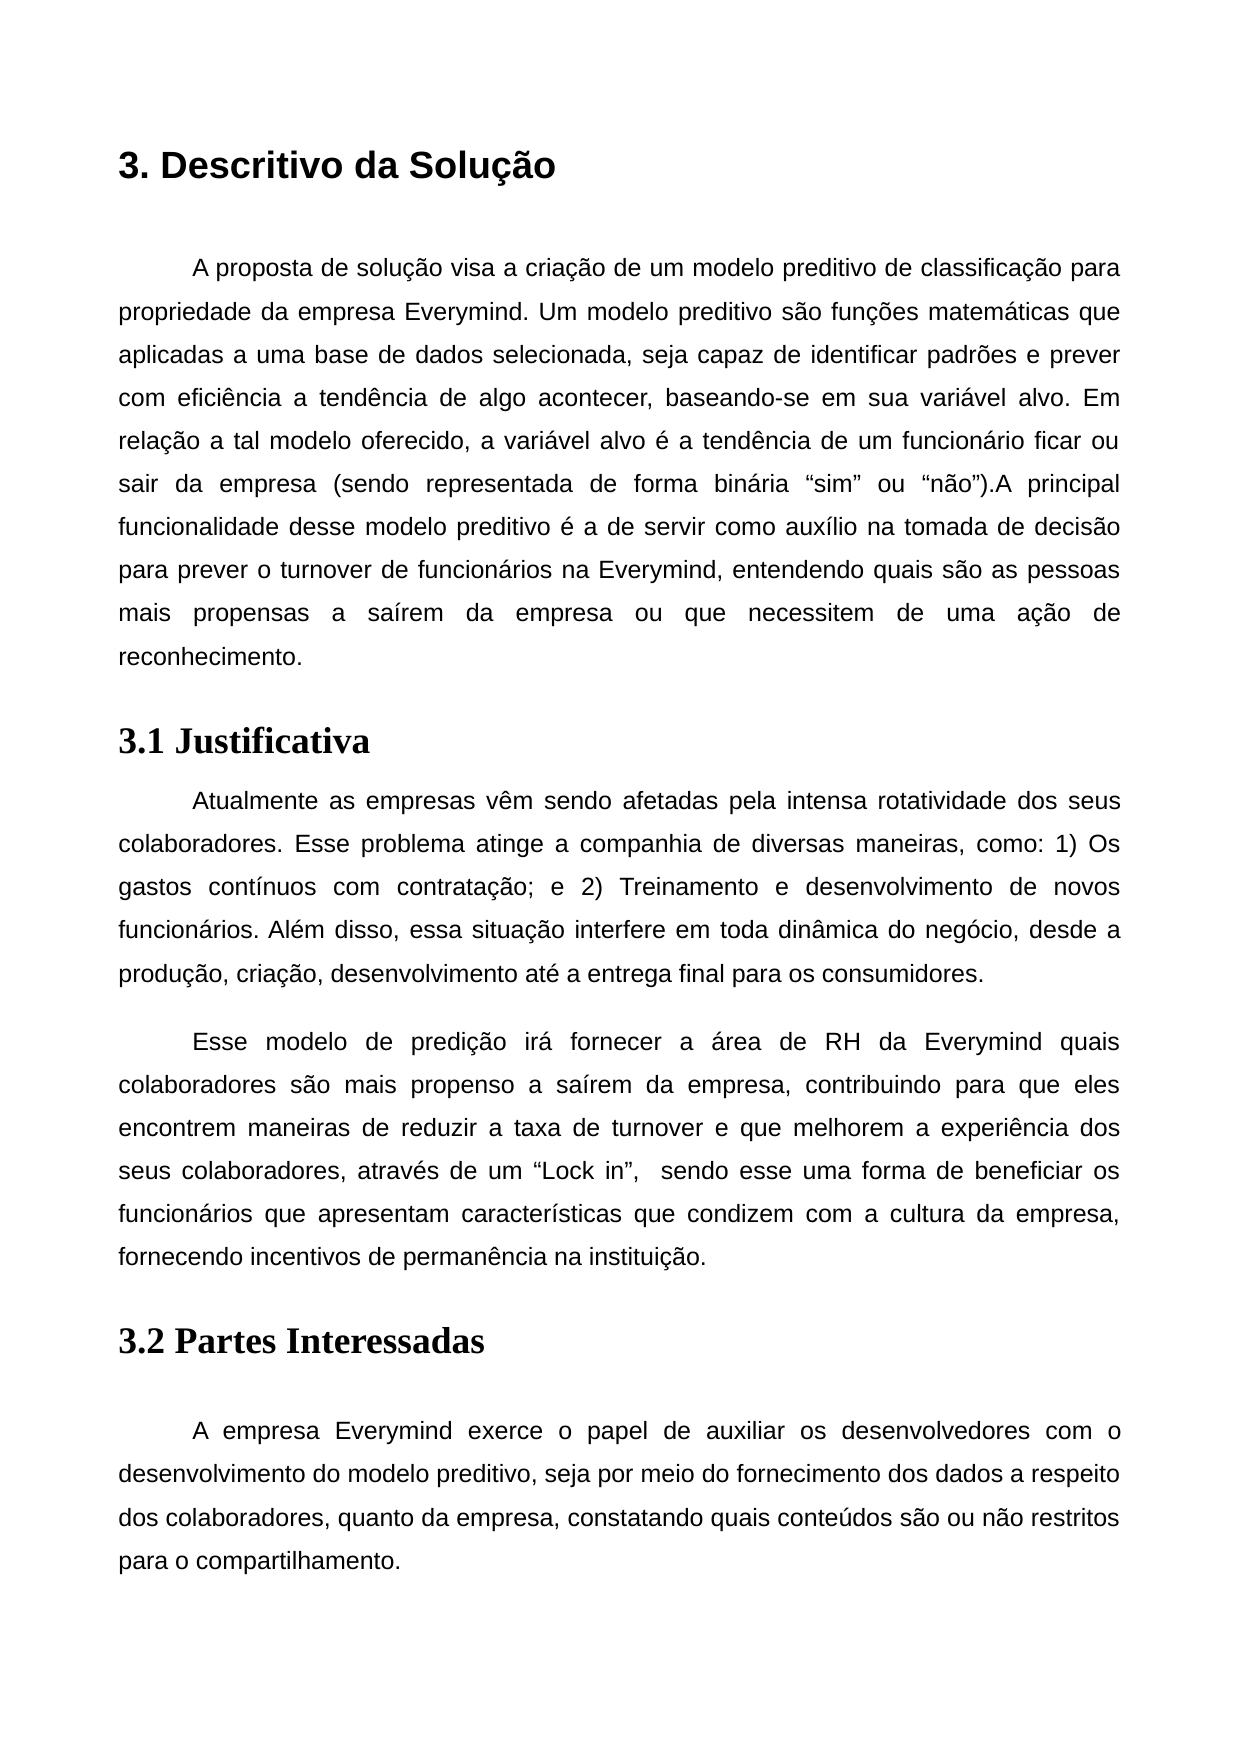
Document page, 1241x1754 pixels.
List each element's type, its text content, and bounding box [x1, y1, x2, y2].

text A proposta de solução visa a criação de um modelo preditivo de classificação para propriedade da empresa Everymind. Um modelo preditivo são funções matemáticas que aplicadas a uma base de dados selecionada, seja capaz de identificar padrões e prever com eficiência a tendência de algo acontecer, baseando-se em sua variável alvo. Em relação a tal modelo oferecido, a variável alvo é a tendência de um funcionário ficar ou sair da empresa (sendo representada de forma binária “sim” ou “não”).A principal funcionalidade desse modelo preditivo é a de servir como auxílio na tomada de decisão para prever o turnover de funcionários na Everymind, entendendo quais são as pessoas mais propensas a saírem da empresa ou que necessitem de uma ação de reconhecimento. [118, 253, 1122, 670]
subtitle 3.2 Partes Interessadas [118, 1319, 1122, 1362]
text A empresa Everymind exerce o papel de auxiliar os desenvolvedores com o desenvolvimento do modelo preditivo, seja por meio do fornecimento dos dados a respeito dos colaboradores, quanto da empresa, constatando quais conteúdos são ou não restritos para o compartilhamento. [118, 1416, 1122, 1574]
subtitle 3.1 Justificativa [118, 718, 1122, 761]
subtitle 3. Descritivo da Solução [118, 143, 1122, 187]
text Esse modelo de predição irá fornecer a área de RH da Everymind quais colaboradores são mais propenso a saírem da empresa, contribuindo para que eles encontrem maneiras de reduzir a taxa de turnover e que melhorem a experiência dos seus colaboradores, através de um “Lock in”, sendo esse uma forma de beneficiar os funcionários que apresentam características que condizem com a cultura da empresa, fornecendo incentivos de permanência na instituição. [118, 1027, 1122, 1271]
text Atualmente as empresas vêm sendo afetadas pela intensa rotatividade dos seus colaboradores. Esse problema atinge a companhia de diversas maneiras, como: 1) Os gastos contínuos com contratação; e 2) Treinamento e desenvolvimento de novos funcionários. Além disso, essa situação interfere em toda dinâmica do negócio, desde a produção, criação, desenvolvimento até a entrega final para os consumidores. [118, 786, 1122, 987]
